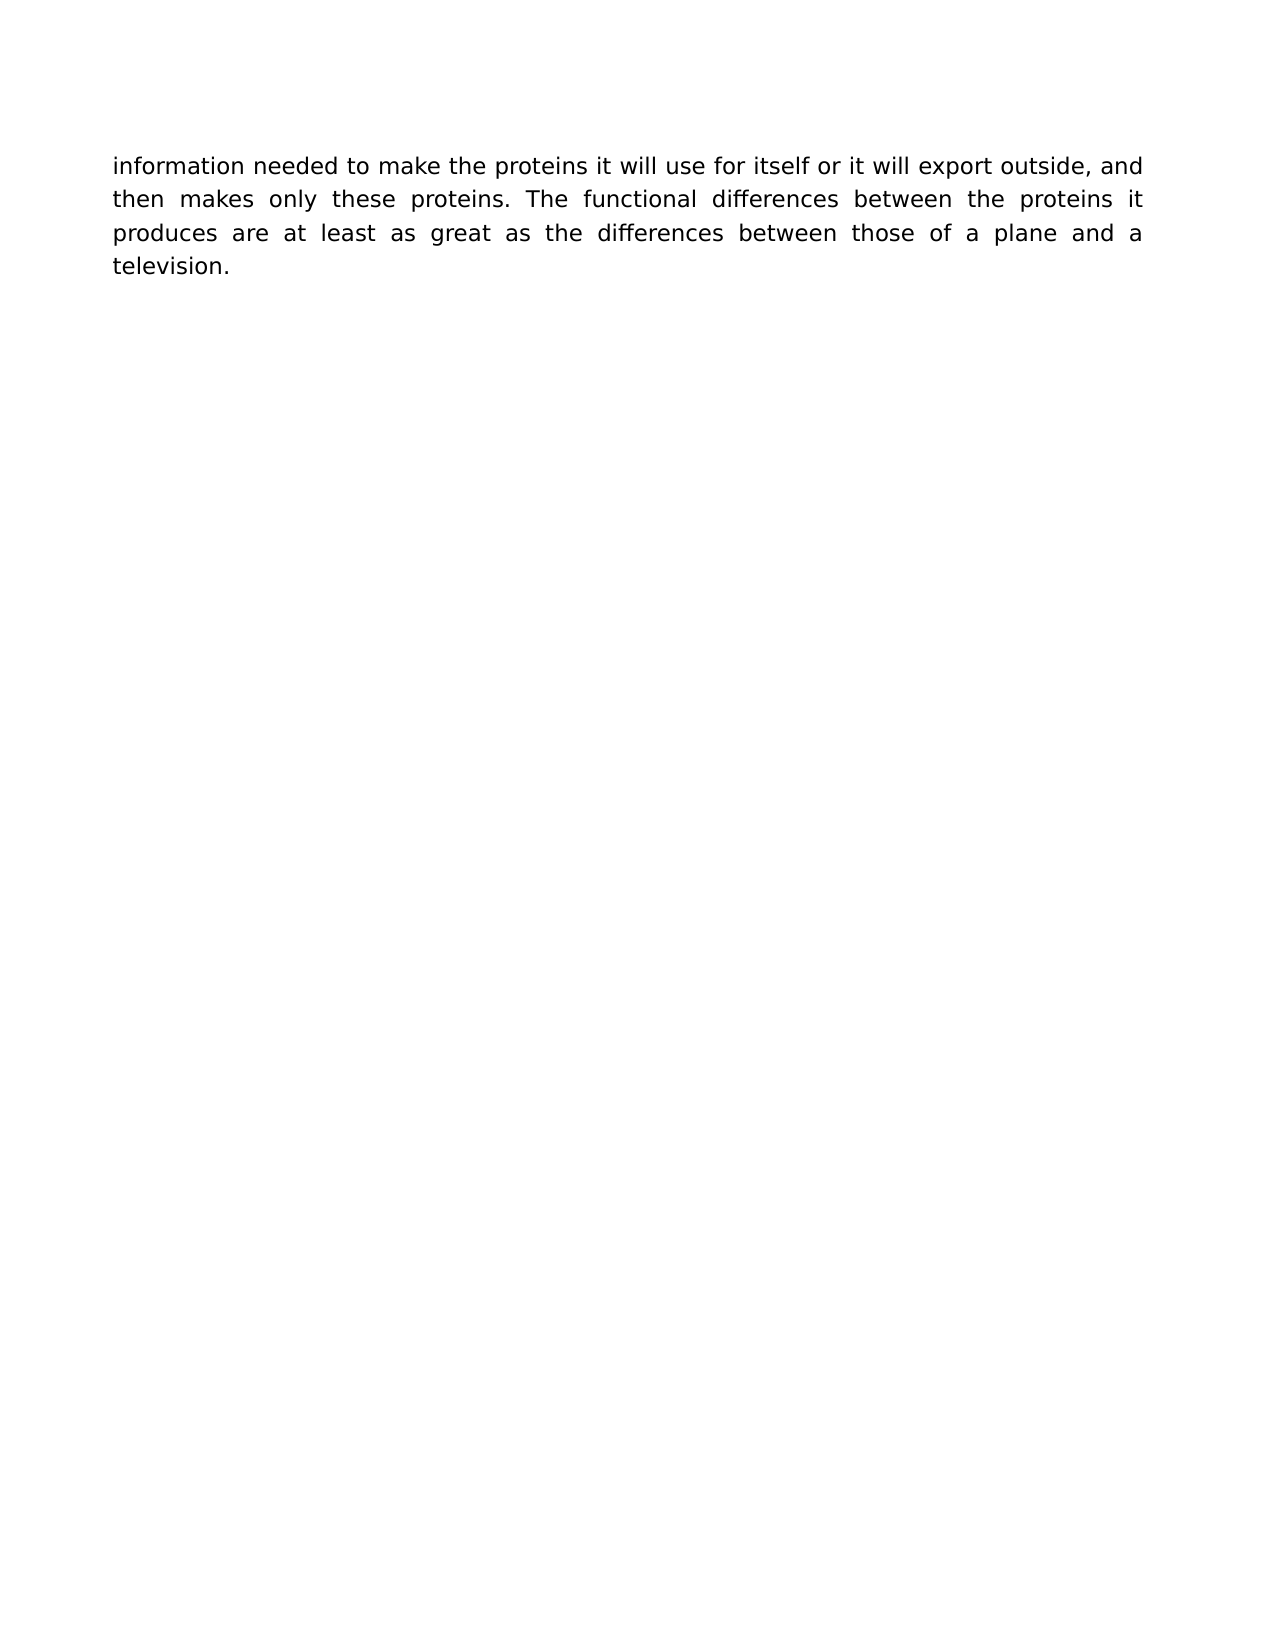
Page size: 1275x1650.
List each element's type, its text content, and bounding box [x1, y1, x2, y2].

text information needed to make the proteins it will use for itself or it will export outside, and then makes only these proteins. The functional differences between the proteins it produces are at least as great as the differences between those of a plane and a television. [112, 148, 1145, 281]
